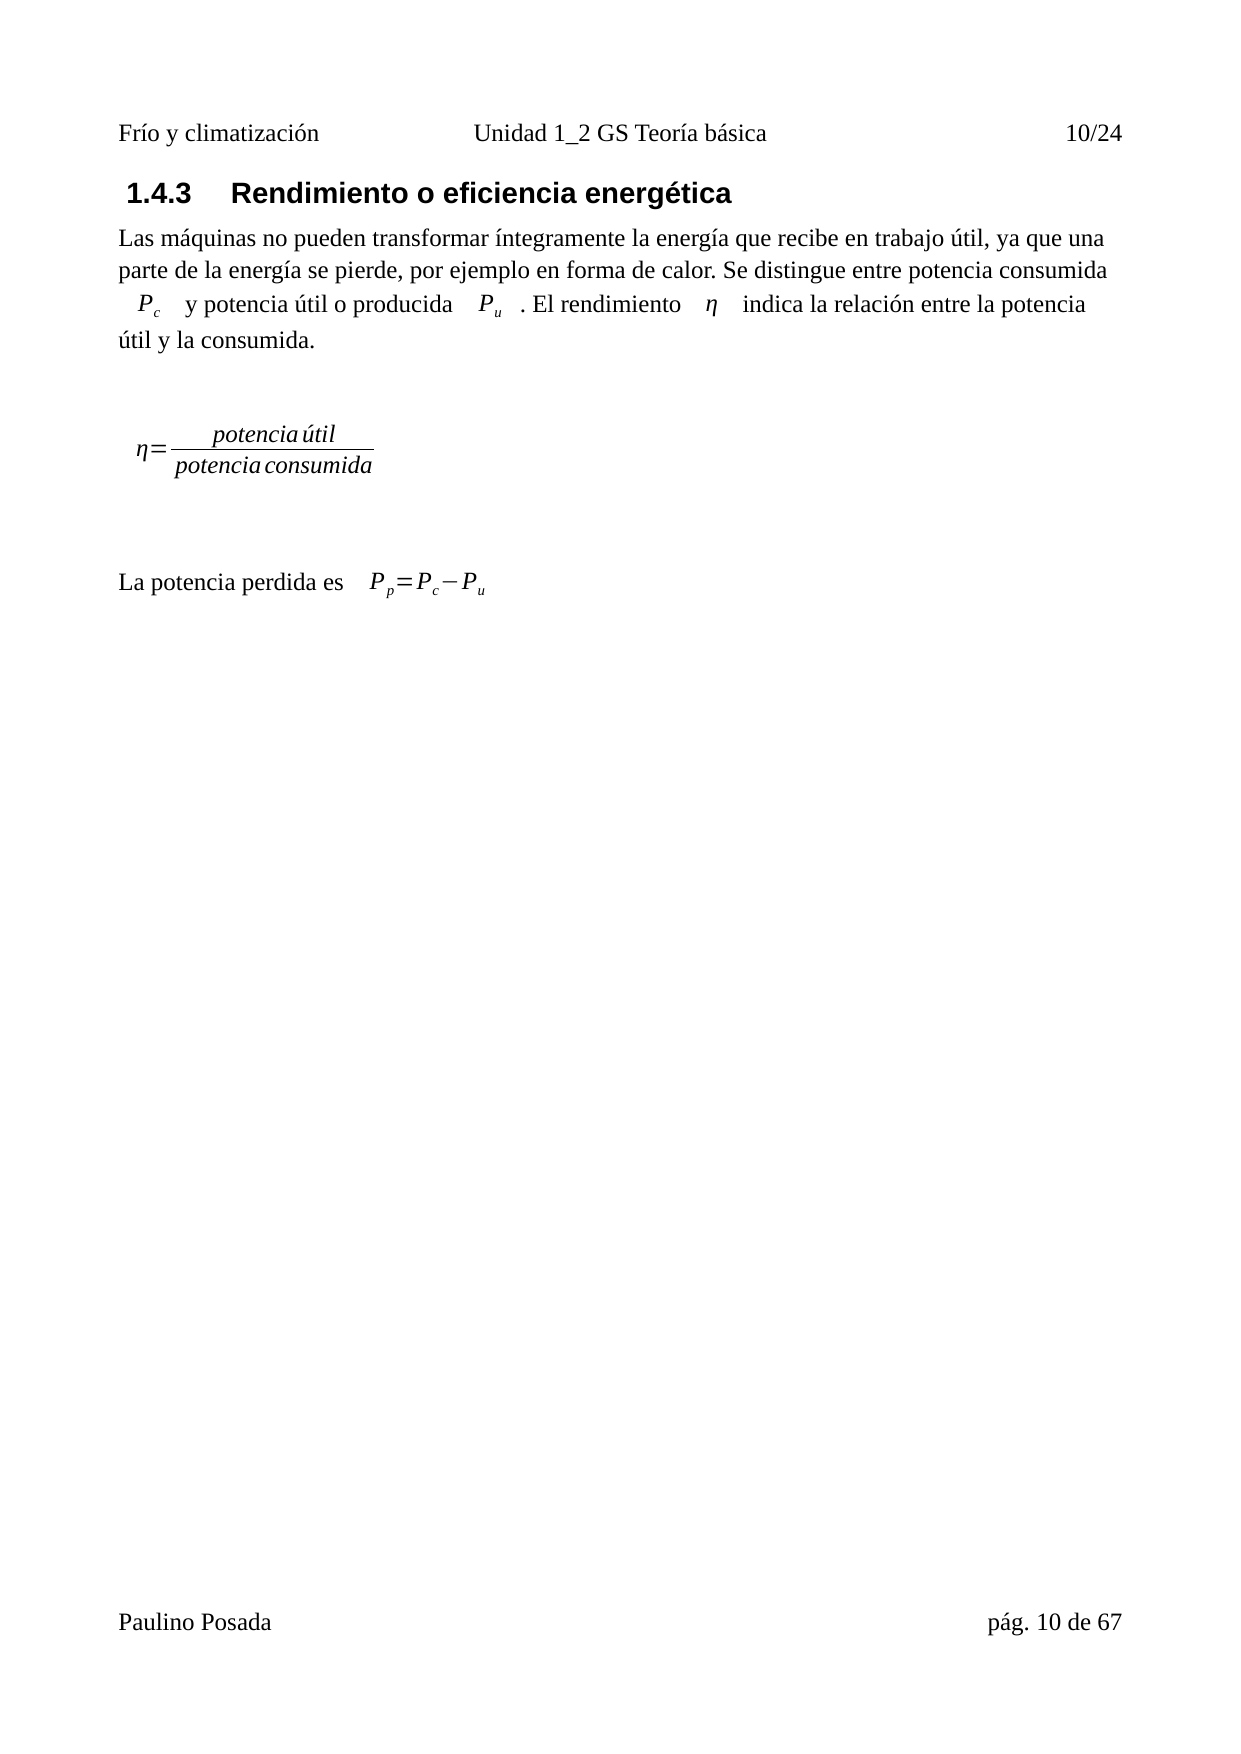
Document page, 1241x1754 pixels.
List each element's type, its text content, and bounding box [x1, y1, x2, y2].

text Las máquinas no pueden transformar íntegramente la energía que recibe en trabajo útil, ya que una parte de la energía se pierde, por ejemplo en forma de calor. Se distingue entre potencia consumida y potencia útil o producida . El rendimiento indica la relación entre la potencia útil y la consumida. [118, 223, 1122, 354]
text La potencia perdida es [118, 567, 1122, 599]
subtitle Rendimiento o eficiencia energética [118, 176, 1122, 210]
